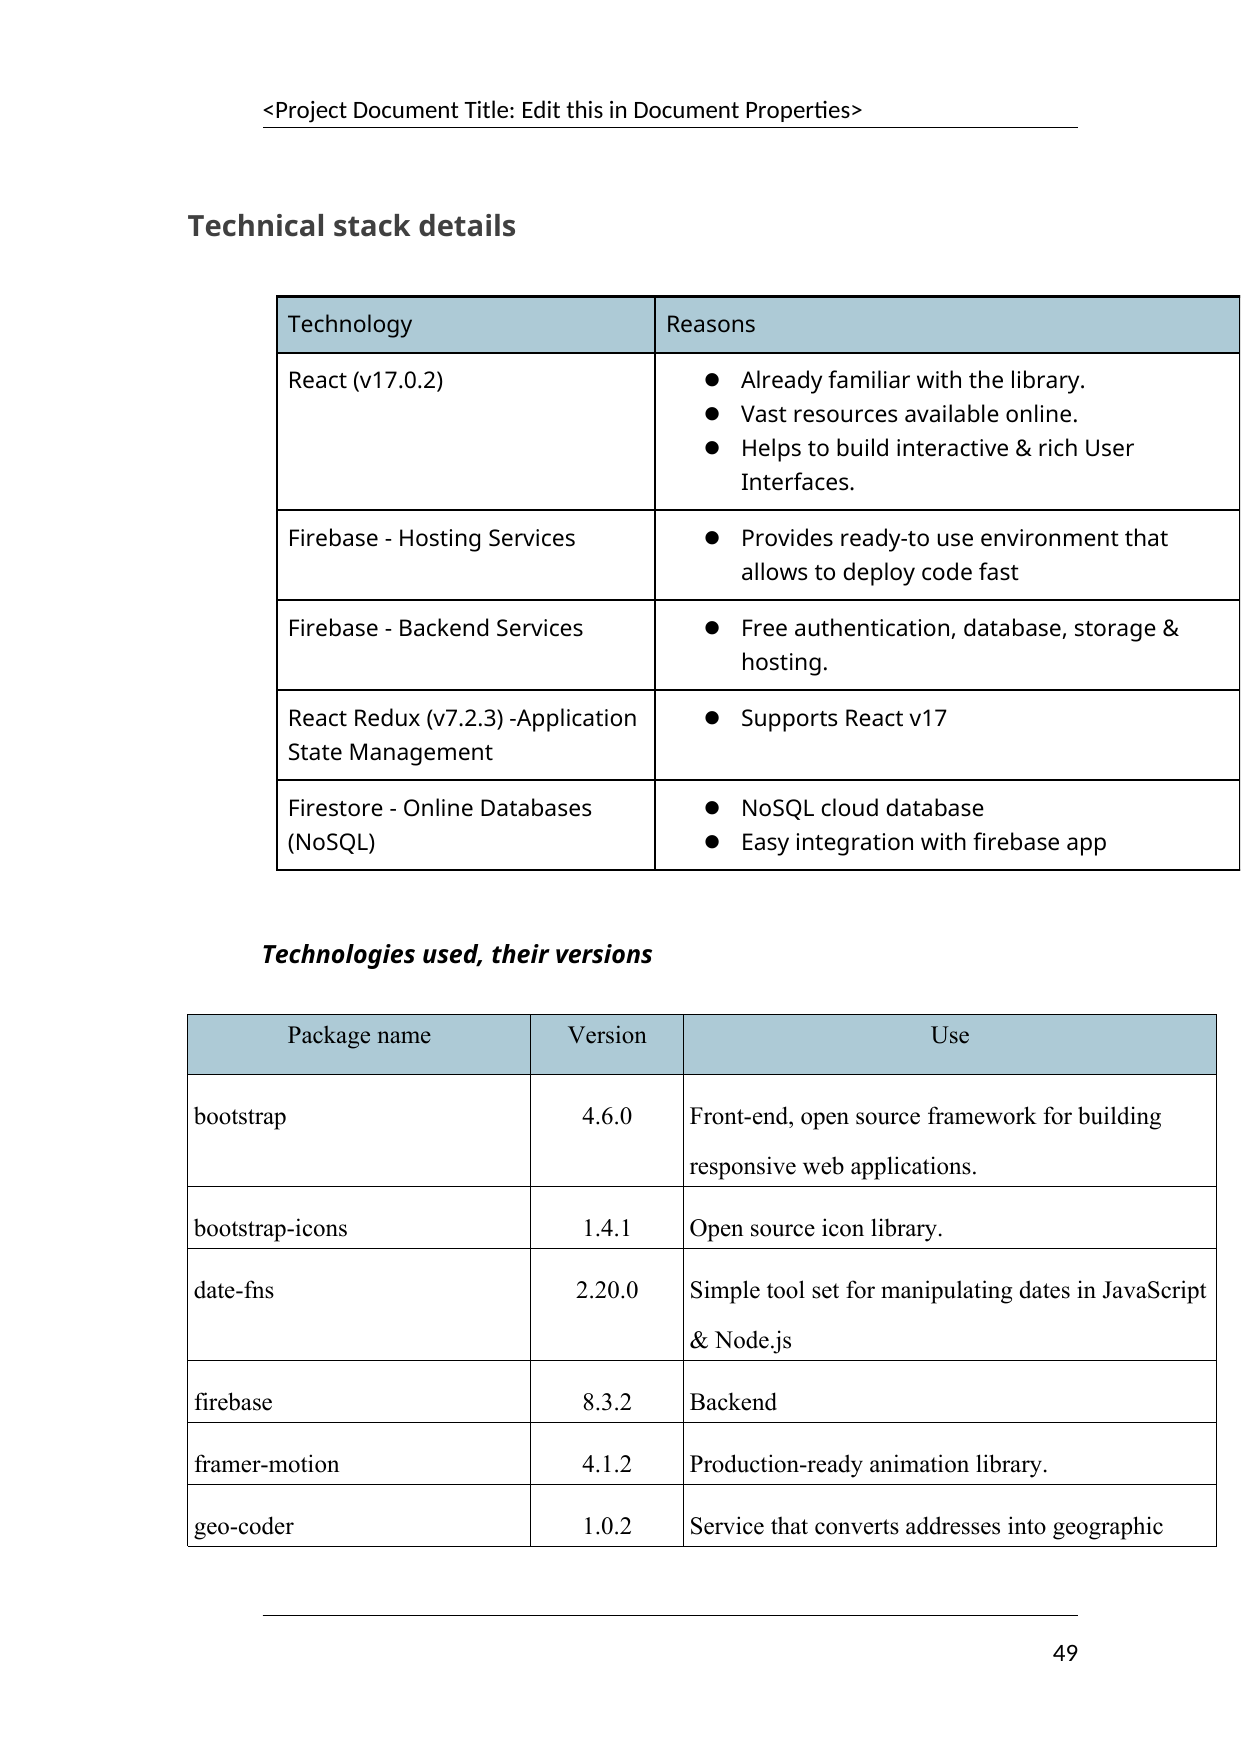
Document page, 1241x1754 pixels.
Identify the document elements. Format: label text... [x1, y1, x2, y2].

table_cell Supports React v17 [656, 691, 1239, 779]
table_cell bootstrap-icons [188, 1187, 530, 1248]
table_cell Firestore - Online Databases (NoSQL) [278, 781, 654, 869]
table_cell Firebase - Backend Services [278, 601, 654, 689]
table_cell Front-end, open source framework for building responsive web applications. [684, 1075, 1216, 1186]
table_cell framer-motion [188, 1423, 530, 1483]
subtitle Technical stack details [187, 195, 1078, 245]
table_cell Firebase - Hosting Services [278, 511, 654, 599]
table_cell Provides ready-to use environment that allows to deploy code fast [656, 511, 1239, 599]
table_cell bootstrap [188, 1075, 530, 1186]
table_cell Backend [684, 1361, 1216, 1422]
table_header Version [531, 1015, 683, 1074]
table_cell Open source icon library. [684, 1187, 1216, 1248]
table_cell 4.1.2 [531, 1423, 683, 1483]
table_cell 1.4.1 [531, 1187, 683, 1248]
table_cell Free authentication, database, storage & hosting. [656, 601, 1239, 689]
table_cell 1.0.2 [531, 1485, 683, 1546]
table_cell geo-coder [188, 1485, 530, 1546]
table_cell NoSQL cloud database Easy integration with firebase app [656, 781, 1239, 869]
table_header Package name [188, 1015, 530, 1074]
table_cell Simple tool set for manipulating dates in JavaScript & Node.js [684, 1249, 1216, 1359]
table_cell firebase [188, 1361, 530, 1422]
table_header Use [684, 1015, 1216, 1074]
table_cell 8.3.2 [531, 1361, 683, 1422]
table_cell date-fns [188, 1249, 530, 1359]
table_cell Production-ready animation library. [684, 1423, 1216, 1483]
table_cell 2.20.0 [531, 1249, 683, 1359]
table_cell 4.6.0 [531, 1075, 683, 1186]
subtitle Technologies used, their versions [261, 921, 1078, 971]
table_cell Already familiar with the library. Vast resources available online. Helps to build interactive & rich User Interfaces. [656, 354, 1239, 509]
table_cell Service that converts addresses into geographic [684, 1485, 1216, 1546]
table_cell React Redux (v7.2.3) -Application State Management [278, 691, 654, 779]
table_header Reasons [656, 298, 1239, 352]
table_cell React (v17.0.2) [278, 354, 654, 509]
table_header Technology [278, 298, 654, 352]
